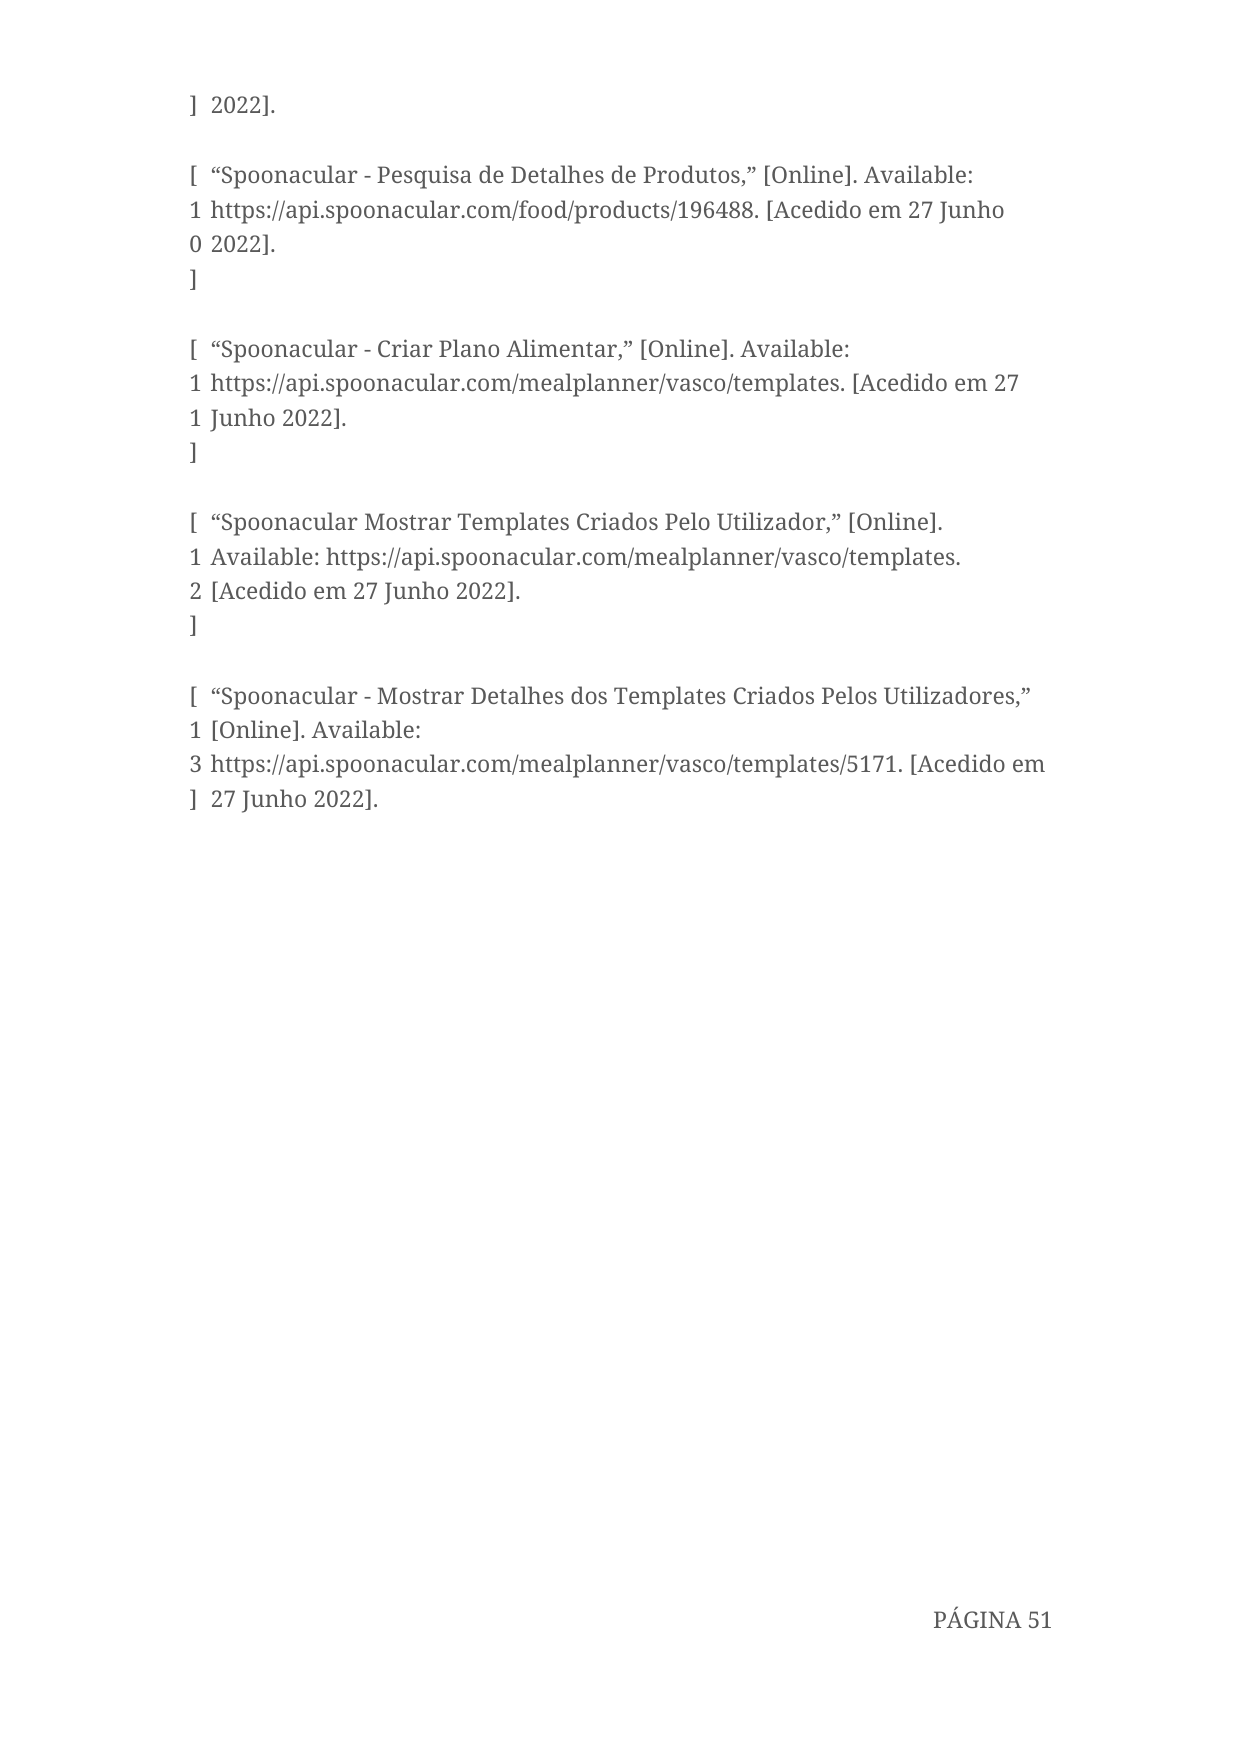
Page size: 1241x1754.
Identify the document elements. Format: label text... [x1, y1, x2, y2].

table_cell “Spoonacular - Pesquisa de Detalhes de Produtos,” [Online]. Available: https://api.spoonacular.com/food/products/196488. [Acedido em 27 Junho 2022]. [209, 145, 1053, 319]
table_cell [12] [188, 492, 209, 666]
table_cell “Spoonacular Mostrar Templates Criados Pelo Utilizador,” [Online]. Available: https://api.spoonacular.com/mealplanner/vasco/templates. [Acedido em 27 Junho 2022]. [209, 492, 1053, 666]
table_cell [11] [188, 319, 209, 492]
table_cell 2022]. [209, 75, 1053, 145]
table_cell “Spoonacular - Mostrar Detalhes dos Templates Criados Pelos Utilizadores,” [Online]. Available: https://api.spoonacular.com/mealplanner/vasco/templates/5171. [Acedido em 27 Junho 2022]. [209, 666, 1053, 839]
table_cell [10] [188, 145, 209, 319]
table_cell ] [188, 75, 209, 145]
table_cell [13] [188, 666, 209, 839]
table_cell “Spoonacular - Criar Plano Alimentar,” [Online]. Available: https://api.spoonacular.com/mealplanner/vasco/templates. [Acedido em 27 Junho 2022]. [209, 319, 1053, 492]
